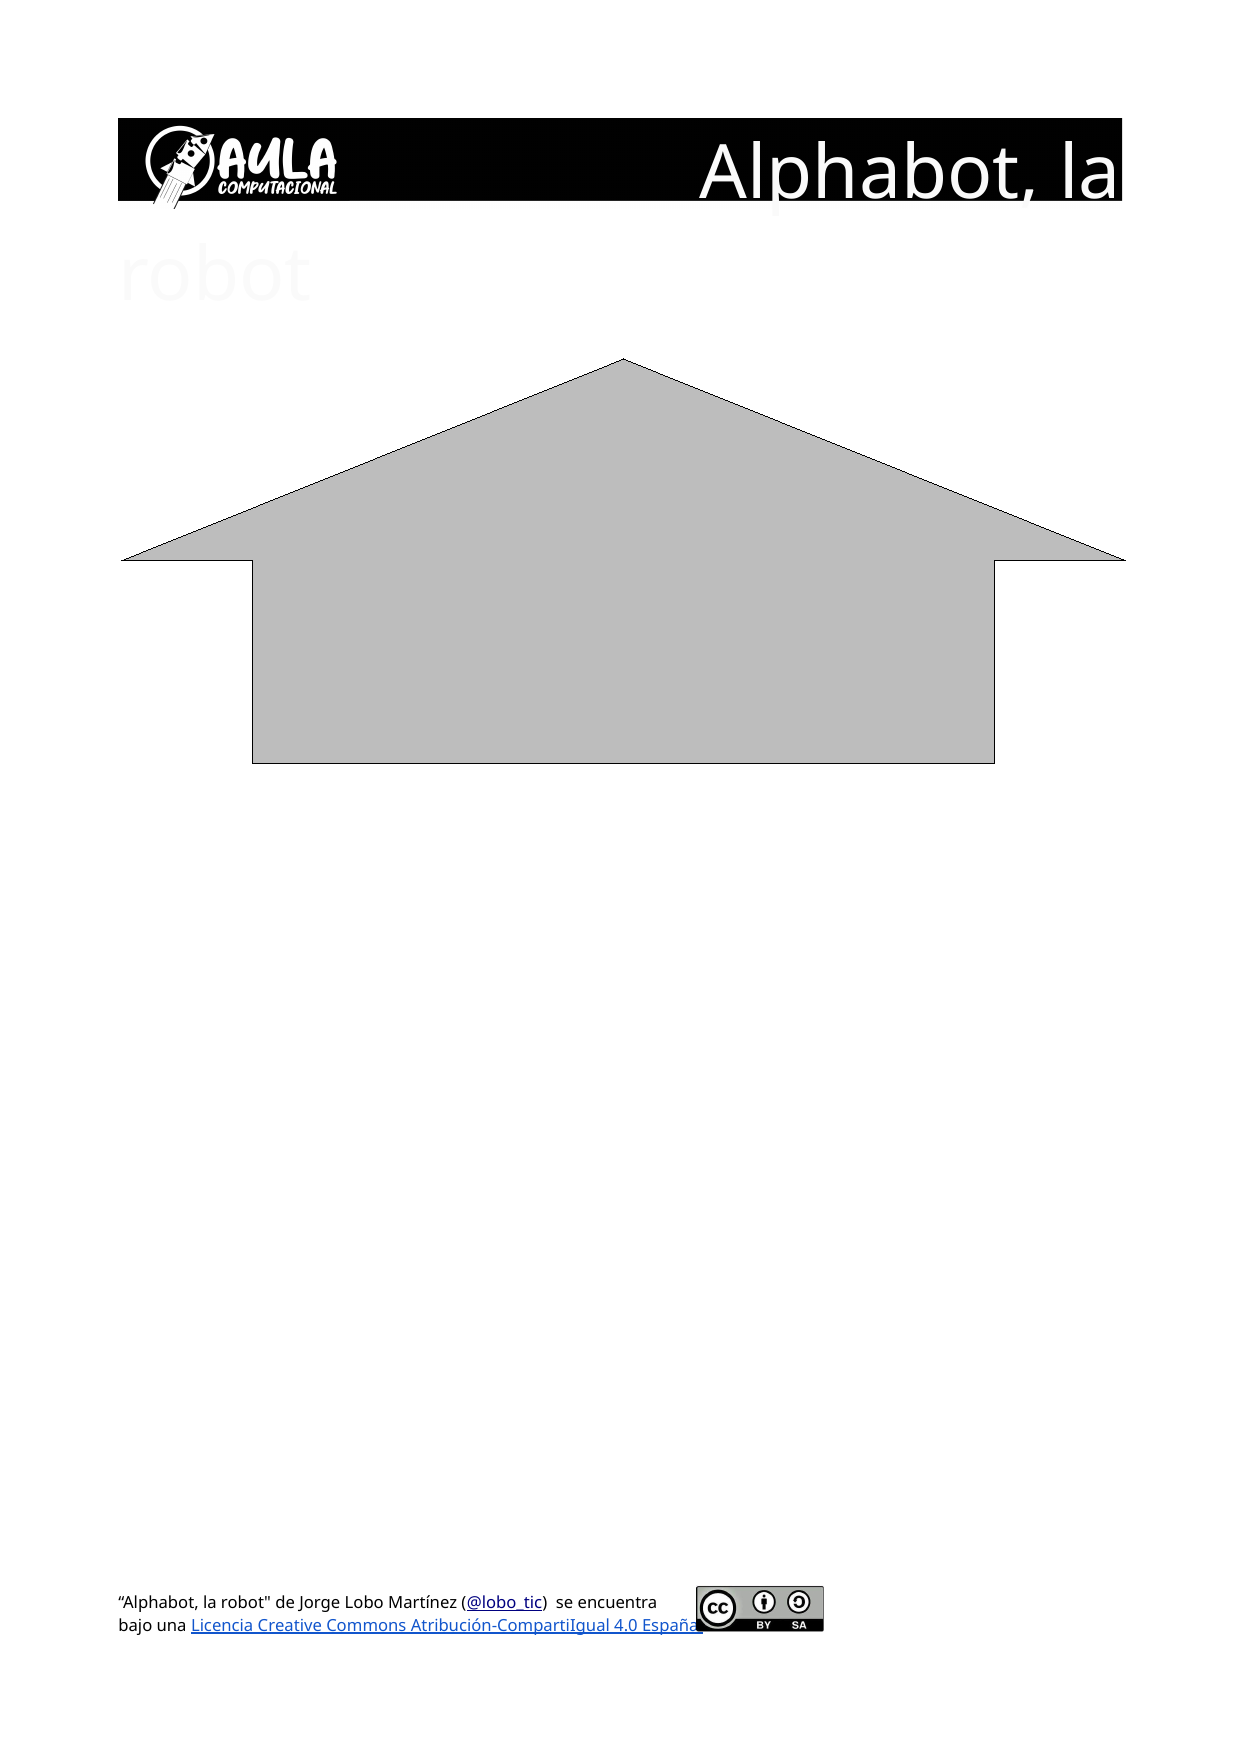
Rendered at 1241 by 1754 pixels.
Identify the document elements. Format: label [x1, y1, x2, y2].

picture [779, 163, 801, 193]
picture [696, 1585, 824, 1632]
picture [118, 118, 1123, 209]
